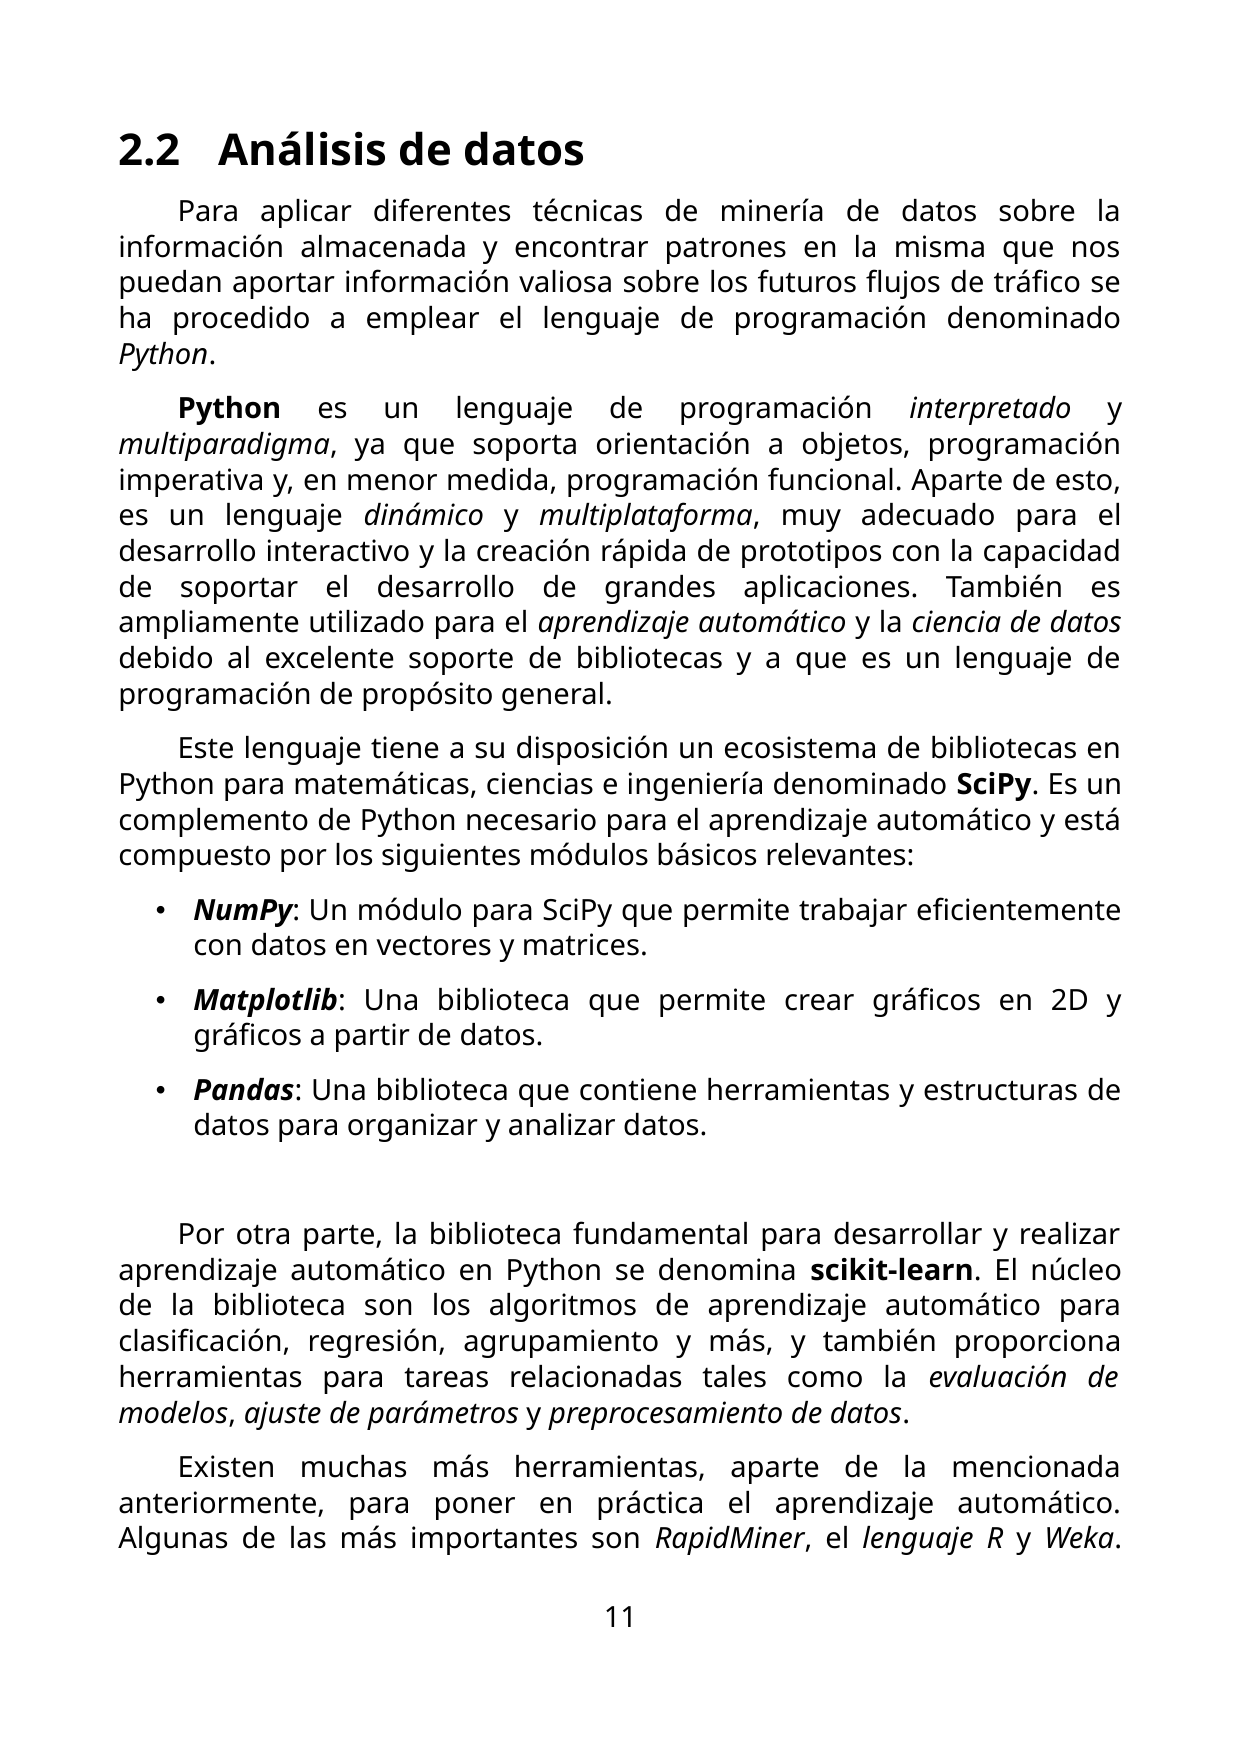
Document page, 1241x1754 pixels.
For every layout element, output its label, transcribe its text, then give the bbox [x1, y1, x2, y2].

text Por otra parte, la biblioteca fundamental para desarrollar y realizar aprendizaje automático en Python se denomina scikit-learn. El núcleo de la biblioteca son los algoritmos de aprendizaje automático para clasificación, regresión, agrupamiento y más, y también proporciona herramientas para tareas relacionadas tales como la evaluación de modelos, ajuste de parámetros y preprocesamiento de datos. [118, 1213, 1122, 1432]
subtitle Análisis de datos [118, 118, 1122, 178]
text Para aplicar diferentes técnicas de minería de datos sobre la información almacenada y encontrar patrones en la misma que nos puedan aportar información valiosa sobre los futuros flujos de tráfico se ha procedido a emplear el lenguaje de programación denominado Python. [118, 190, 1122, 373]
text Existen muchas más herramientas, aparte de la mencionada anteriormente, para poner en práctica el aprendizaje automático. Algunas de las más importantes son RapidMiner, el lenguaje R y Weka. [118, 1446, 1122, 1557]
list Pandas: Una biblioteca que contiene herramientas y estructuras de datos para organizar y analizar datos. [156, 1069, 1122, 1144]
list NumPy: Un módulo para SciPy que permite trabajar eficientemente con datos en vectores y matrices. [156, 889, 1122, 964]
list Matplotlib: Una biblioteca que permite crear gráficos en 2D y gráficos a partir de datos. [156, 979, 1122, 1054]
text Python es un lenguaje de programación interpretado y multiparadigma, ya que soporta orientación a objetos, programación imperativa y, en menor medida, programación funcional. Aparte de esto, es un lenguaje dinámico y multiplataforma, muy adecuado para el desarrollo interactivo y la creación rápida de prototipos con la capacidad de soportar el desarrollo de grandes aplicaciones. También es ampliamente utilizado para el aprendizaje automático y la ciencia de datos debido al excelente soporte de bibliotecas y a que es un lenguaje de programación de propósito general. [118, 387, 1122, 713]
text Este lenguaje tiene a su disposición un ecosistema de bibliotecas en Python para matemáticas, ciencias e ingeniería denominado SciPy. Es un complemento de Python necesario para el aprendizaje automático y está compuesto por los siguientes módulos básicos relevantes: [118, 727, 1122, 874]
